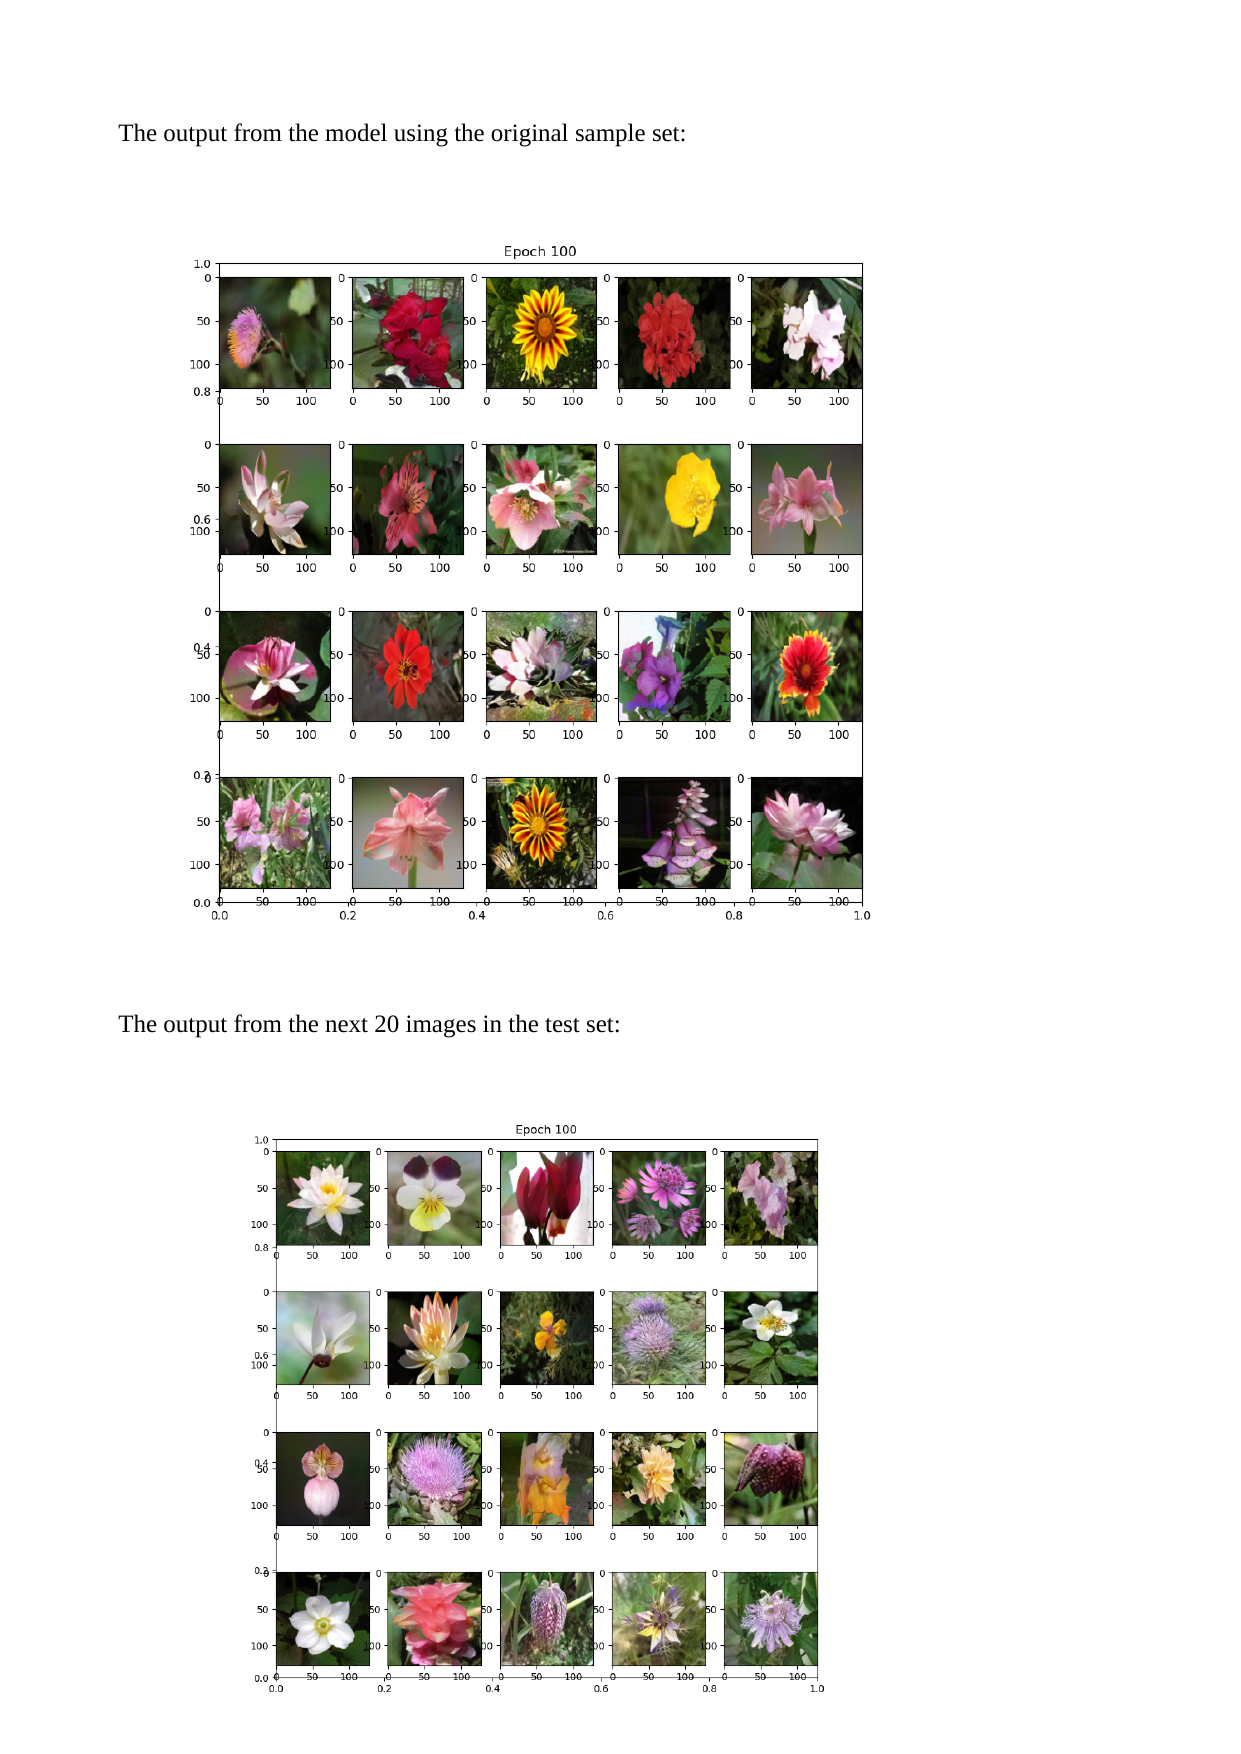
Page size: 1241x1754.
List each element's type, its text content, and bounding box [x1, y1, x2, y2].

text The output from the model using the original sample set: [118, 118, 1122, 147]
text The output from the next 20 images in the test set: [118, 1009, 1122, 1038]
picture [188, 1055, 887, 1754]
picture [115, 163, 945, 993]
